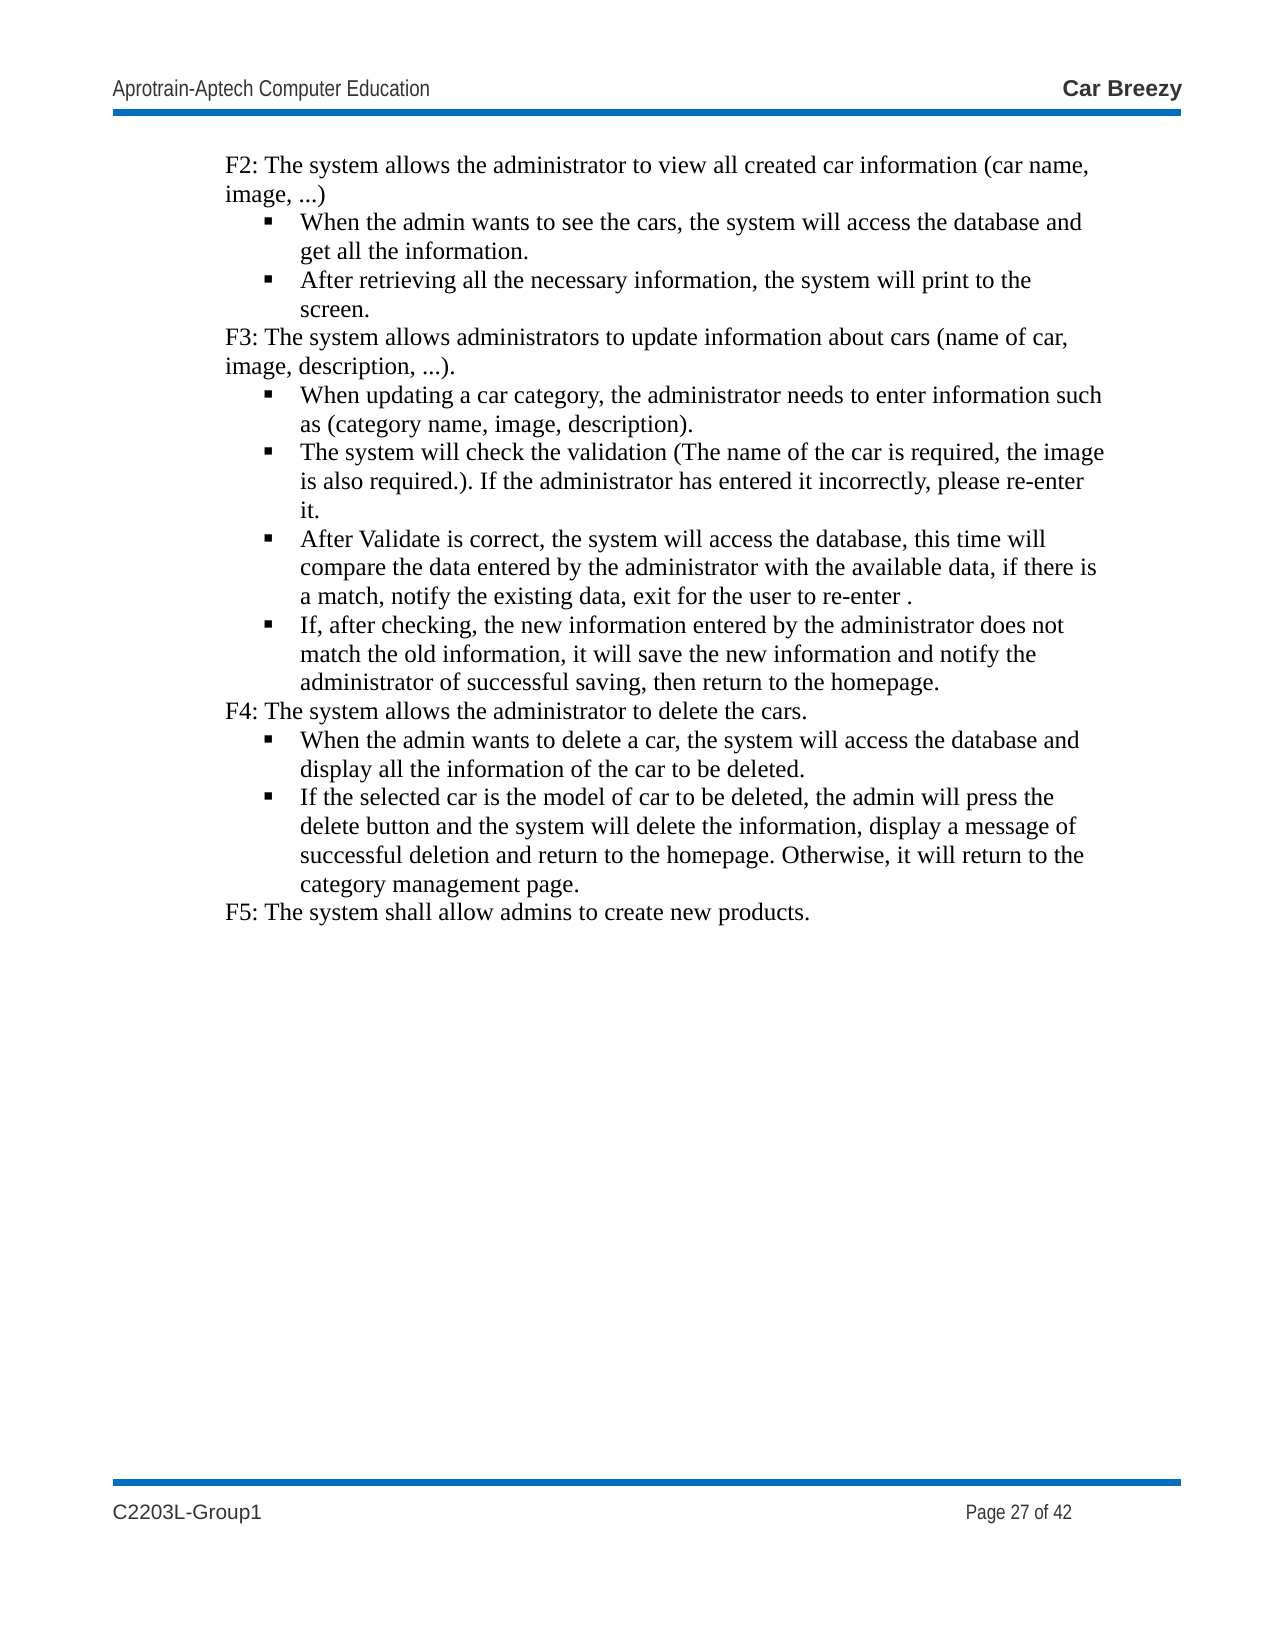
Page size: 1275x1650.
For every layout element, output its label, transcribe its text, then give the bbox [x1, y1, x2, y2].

text F3: The system allows administrators to update information about cars (name of car, image, description, ...). [225, 322, 1106, 380]
text F2: The system allows the administrator to view all created car information (car name, image, ...) [225, 150, 1106, 207]
list If the selected car is the model of car to be deleted, the admin will press the delete button and the system will delete the information, display a message of successful deletion and return to the homepage. Otherwise, it will return to the category management page. [262, 782, 1106, 897]
text F4: The system allows the administrator to delete the cars. [225, 696, 1106, 725]
text F5: The system shall allow admins to create new products. [181, 897, 1106, 926]
list After Validate is correct, the system will access the database, this time will compare the data entered by the administrator with the available data, if there is a match, notify the existing data, exit for the user to re-enter . [262, 524, 1106, 610]
list After retrieving all the necessary information, the system will print to the screen. [262, 265, 1106, 322]
list The system will check the validation (The name of the car is required, the image is also required.). If the administrator has entered it incorrectly, please re-enter it. [262, 437, 1106, 524]
list When updating a car category, the administrator needs to enter information such as (category name, image, description). [262, 380, 1106, 437]
list When the admin wants to delete a car, the system will access the database and display all the information of the car to be deleted. [262, 725, 1106, 782]
list When the admin wants to see the cars, the system will access the database and get all the information. [262, 207, 1106, 265]
list If, after checking, the new information entered by the administrator does not match the old information, it will save the new information and notify the administrator of successful saving, then return to the homepage. [262, 610, 1106, 696]
